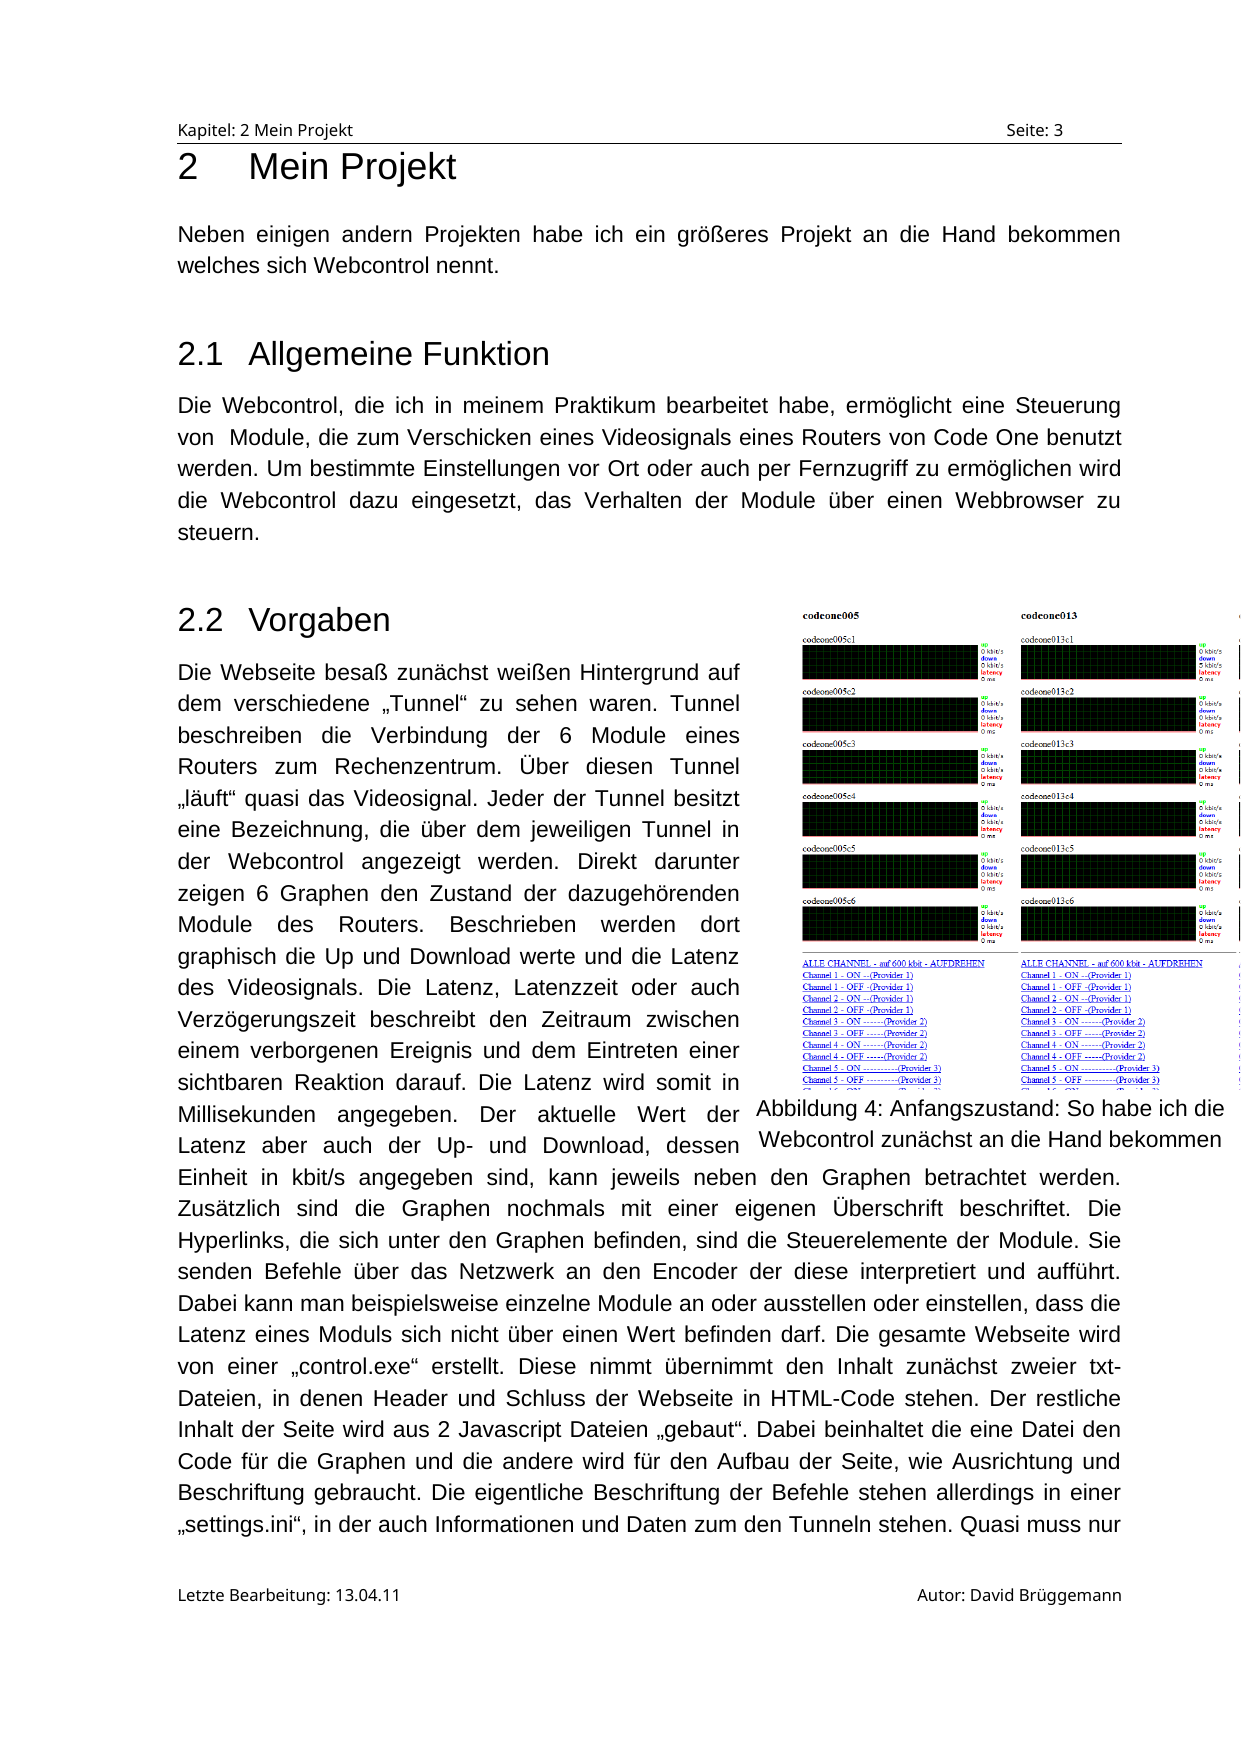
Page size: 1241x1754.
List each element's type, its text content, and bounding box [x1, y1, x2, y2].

text Neben einigen andern Projekten habe ich ein größeres Projekt an die Hand bekommen welches sich Webcontrol nennt. [177, 221, 1122, 278]
picture [740, 611, 956, 1090]
text Die Webseite besaß zunächst weißen Hintergrund auf dem verschiedene „Tunnel“ zu sehen waren. Tunnel beschreiben die Verbindung der 6 Module eines Routers zum Rechenzentrum. Über diesen Tunnel „läuft“ quasi das Videosignal. Jeder der Tunnel besitzt eine Bezeichnung, die über dem jeweiligen Tunnel in der Webcontrol angezeigt werden. Direkt darunter zeigen 6 Graphen den Zustand der dazugehörenden Module des Routers. Beschrieben werden dort graphisch die Up und Download werte und die Latenz des Videosignals. Die Latenz, Latenzzeit oder auch Verzögerungszeit beschreibt den Zeitraum zwischen einem verborgenen Ereignis und dem Eintreten einer sichtbaren Reaktion darauf. Die Latenz wird somit in Millisekunden angegeben. Der aktuelle Wert der Latenz aber auch der Up- und Download, dessen Einheit in kbit/s angegeben sind, kann jeweils neben den Graphen betrachtet werden. Zusätzlich sind die Graphen nochmals mit einer eigenen Überschrift beschriftet. Die Hyperlinks, die sich unter den Graphen befinden, sind die Steuerelemente der Module. Sie senden Befehle über das Netzwerk an den Encoder der diese interpretiert und aufführt. Dabei kann man beispielsweise einzelne Module an oder ausstellen oder einstellen, dass die Latenz eines Moduls sich nicht über einen Wert befinden darf. Die gesamte Webseite wird von einer „control.exe“ erstellt. Diese nimmt übernimmt den Inhalt zunächst zweier txt-Dateien, in denen Header und Schluss der Webseite in HTML-Code stehen. Der restliche Inhalt der Seite wird aus 2 Javascript Dateien „gebaut“. Dabei beinhaltet die eine Datei den Code für die Graphen und die andere wird für den Aufbau der Seite, wie Ausrichtung und Beschriftung gebraucht. Die eigentliche Beschriftung der Befehle stehen allerdings in einer „settings.ini“, in der auch Informationen und Daten zum den Tunneln stehen. Quasi muss nur diese Datei verändert werden, damit die Webcontrol die gewünschten Befehle abschickt oder die gewollten Tunnel anzeigt. [177, 659, 1122, 1537]
subtitle Allgemeine Funktion [177, 334, 1122, 372]
subtitle Mein Projekt [177, 144, 1122, 187]
text Abbildung 4: Anfangszustand: So habe ich die Webcontrol zunächst an die Hand bekommen [740, 611, 1240, 1153]
subtitle Vorgaben [177, 561, 1240, 638]
text Die Webcontrol, die ich in meinem Praktikum bearbeitet habe, ermöglicht eine Steuerung von Module, die zum Verschicken eines Videosignals eines Routers von Code One benutzt werden. Um bestimmte Einstellungen vor Ort oder auch per Fernzugriff zu ermöglichen wird die Webcontrol dazu eingesetzt, das Verhalten der Module über einen Webbrowser zu steuern. [177, 392, 1122, 545]
